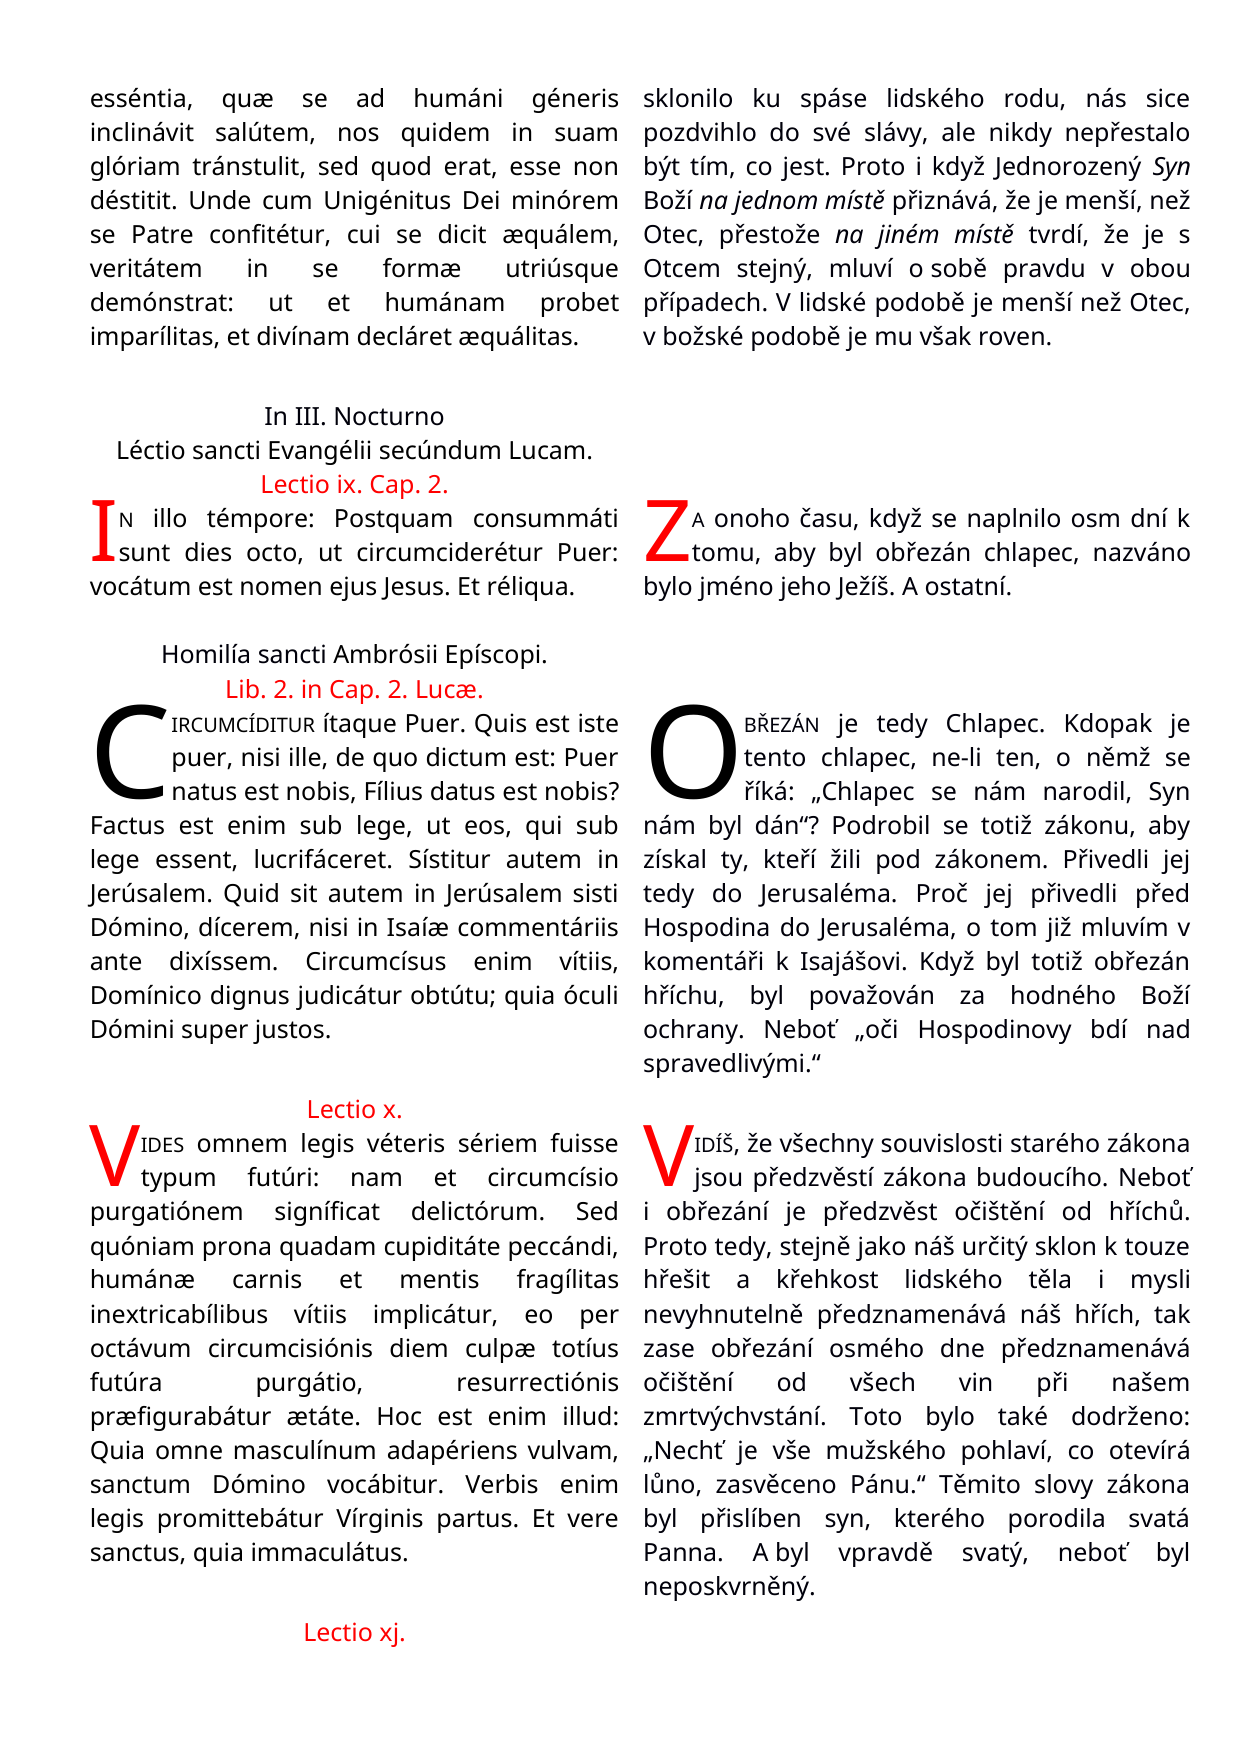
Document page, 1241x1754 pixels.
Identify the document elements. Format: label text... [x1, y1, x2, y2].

table_cell esséntia, quæ se ad humáni géneris inclinávit salútem, nos quidem in suam glóriam tránstulit, sed quod erat, esse non déstitit. Unde cum Unigénitus Dei minórem se Patre confitétur, cui se dicit æquálem, veritátem in se formæ utriúsque demónstrat: ut et humánam probet imparílitas, et divínam decláret æquálitas. [78, 74, 631, 393]
table_cell Lectio x. Vides omnem legis véteris sériem fuisse typum futúri: nam et circumcísio purgatiónem signíficat delictórum. Sed quóniam prona quadam cupiditáte peccándi, humánæ carnis et mentis fragílitas inextricabílibus vítiis implicátur, eo per octávum circumcisiónis diem culpæ totíus futúra purgátio, resurrectiónis præfigurabátur ætáte. Hoc est enim illud: Quia omne masculínum adapériens vulvam, sanctum Dómino vocábitur. Verbis enim legis promittebátur Vírginis partus. Et vere sanctus, quia immaculátus. [78, 1086, 631, 1609]
table_cell sklonilo ku spáse lidského rodu, nás sice pozdvihlo do své slávy, ale nikdy nepřestalo být tím, co jest. Proto i když Jednorozený Syn Boží na jednom místě přiznává, že je menší, než Otec, přesto­že na jiném místě tvrdí, že je s Otcem stejný, mluví o sobě pravdu v obou případech. V lidské podobě je menší než Otec, v božské podobě je mu však roven. [631, 74, 1203, 393]
table_cell Lectio xj. [78, 1609, 631, 1655]
table_cell [631, 1609, 1203, 1655]
table_cell In III. Nocturno Léctio sancti Evangélii secúndum Lucam. Lectio ix. Cap. 2. In illo témpore: Postquam consummáti sunt dies octo, ut circumciderétur Puer: vocátum est nomen ejus Jesus. Et réliqua. Homilía sancti Ambrósii Epíscopi. Lib. 2. in Cap. 2. Lucæ. Circumcíditur ítaque Puer. Quis est iste puer, nisi ille, de quo dictum est: Puer natus est nobis, Fílius datus est nobis? Factus est enim sub lege, ut eos, qui sub lege essent, lucrifáceret. Sístitur autem in Jerúsalem. Quid sit autem in Jerúsalem sisti Dómino, dícerem, nisi in Isaíæ commentáriis ante dixíssem. Circumcísus enim vítiis, Domínico dignus judicátur obtútu; quia óculi Dómini super justos. [78, 393, 631, 1086]
table_cell Za onoho času, když se naplnilo osm dní k tomu, aby byl obřezán chlapec, nazváno bylo jméno jeho Ježíš. A ostatní. Obřezán je tedy Chlapec. Kdopak je tento chlapec, ne-li ten, o němž se říká: „Chlapec se nám narodil, Syn nám byl dán“? Podrobil se totiž zákonu, aby získal ty, kteří žili pod zákonem. Přivedli jej tedy do Jerusaléma. Proč jej přivedli před Hospodina do Jerusaléma, o tom již mluvím v komentáři k Isajášovi. Když byl totiž obřezán hříchu, byl považován za hodného Boží ochrany. Neboť „oči Hospodinovy bdí nad spravedlivými.“ [631, 393, 1203, 1086]
table_cell Vidíš, že všechny souvislosti starého zákona jsou předzvěstí zákona budoucího. Neboť i obřezání je předzvěst očištění od hříchů. Proto tedy, stejně jako náš určitý sklon k touze hřešit a křehkost lidského těla i mysli nevyhnutelně předznamenává náš hřích, tak zase obřezání osmého dne předznamenává očištění od všech vin při našem zmrtvýchvstání. Toto bylo také dodrženo: „Nechť je vše mužského pohlaví, co otevírá lůno, zasvěceno Pánu.“ Těmito slovy zákona byl přislíben syn, kterého porodila svatá Panna. A byl vpravdě svatý, neboť byl neposkvrněný. [631, 1086, 1203, 1609]
